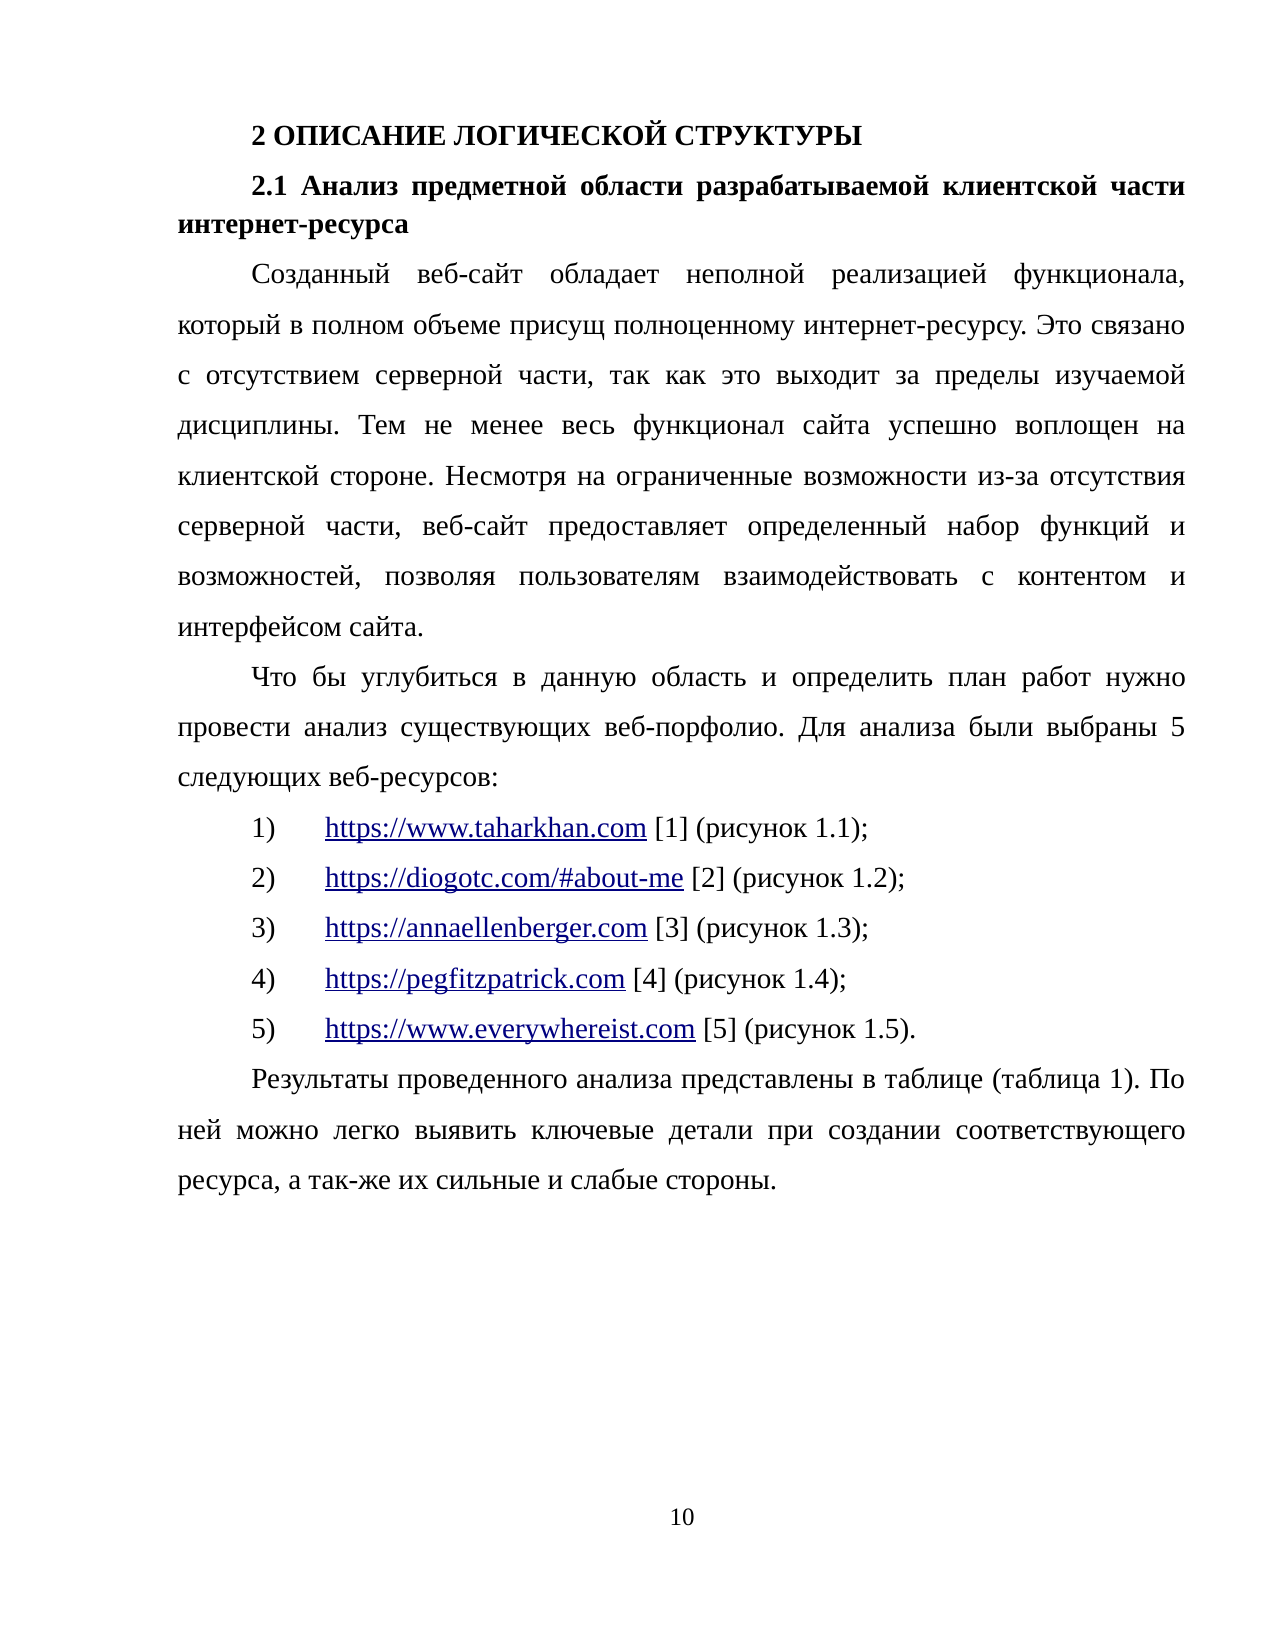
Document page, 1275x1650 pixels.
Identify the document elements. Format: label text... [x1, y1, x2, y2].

title 2.1 Анализ предметной области разрабатываемой клиентской части интернет-ресурса [177, 168, 1186, 240]
title 2 ОПИСАНИЕ ЛОГИЧЕСКОЙ СТРУКТУРЫ [177, 118, 1186, 152]
list https://annaellenberger.com [3] (рисунок 1.3); [177, 911, 1186, 944]
text Результаты проведенного анализа представлены в таблице (таблица 1). По ней можно легко выявить ключевые детали при создании соответствующего ресурса, а так-же их сильные и слабые стороны. [177, 1061, 1186, 1196]
list https://www.taharkhan.com [1] (рисунок 1.1); [177, 810, 1186, 843]
text Что бы углубиться в данную область и определить план работ нужно провести анализ существующих веб-порфолио. Для анализа были выбраны 5 следующих веб-ресурсов: [177, 659, 1186, 793]
list https://pegfitzpatrick.com [4] (рисунок 1.4); [177, 961, 1186, 994]
list https://diogotc.com/#about-me [2] (рисунок 1.2); [177, 860, 1186, 894]
list https://www.everywhereist.com [5] (рисунок 1.5). [177, 1011, 1186, 1045]
text Созданный веб-сайт обладает неполной реализацией функционала, который в полном объеме присущ полноценному интернет-ресурсу. Это связано с отсутствием серверной части, так как это выходит за пределы изучаемой дисциплины. Тем не менее весь функционал сайта успешно воплощен на клиентской стороне. Несмотря на ограниченные возможности из-за отсутствия серверной части, веб-сайт предоставляет определенный набор функций и возможностей, позволяя пользователям взаимодействовать с контентом и интерфейсом сайта. [177, 256, 1186, 642]
